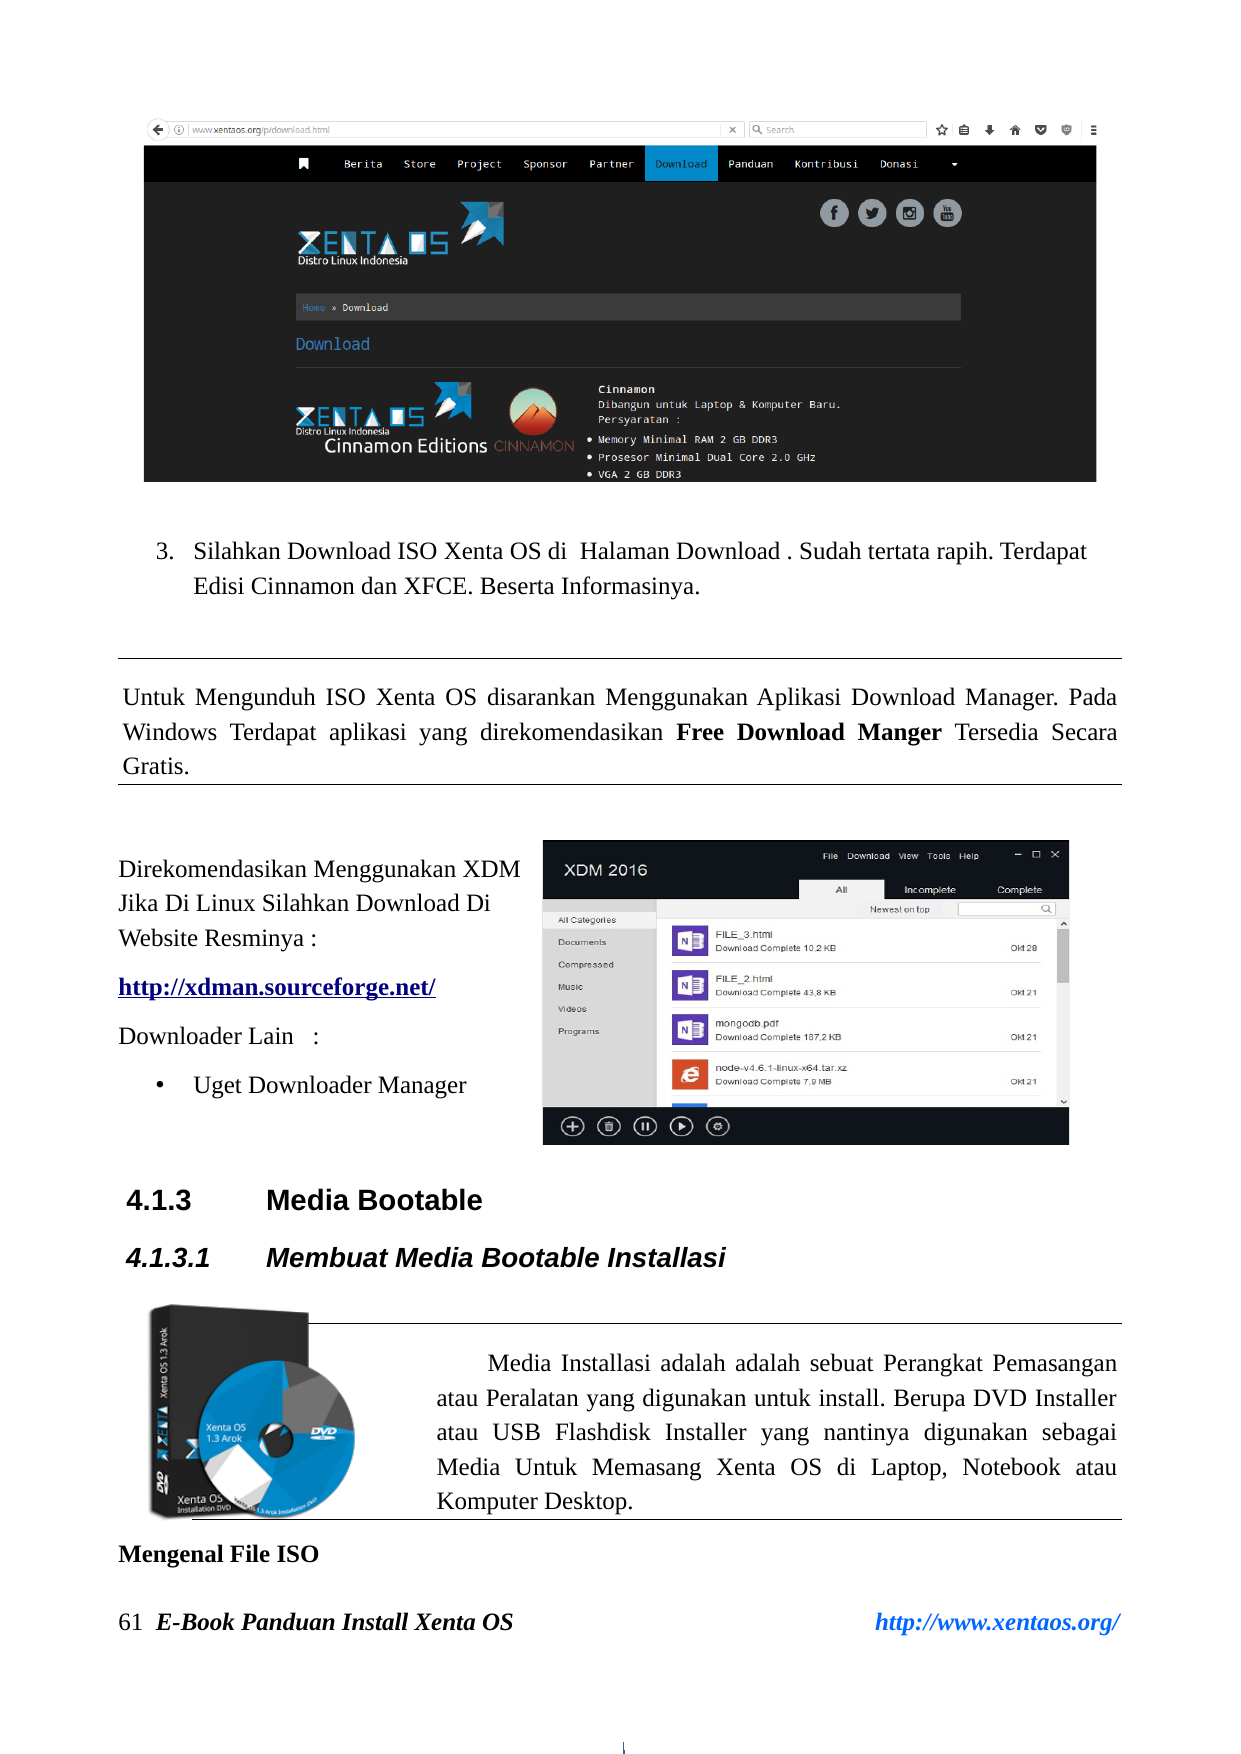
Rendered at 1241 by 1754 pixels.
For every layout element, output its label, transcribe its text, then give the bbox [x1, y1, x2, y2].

text [1070, 1021, 1122, 1050]
subtitle Media Bootable [118, 1183, 1122, 1216]
list Silahkan Download ISO Xenta OS di Halaman Download . Sudah tertata rapih. Terdapat Edisi Cinnamon dan XFCE. Beserta Informasinya. [156, 536, 1122, 600]
picture [143, 118, 1097, 482]
text Media Installasi adalah adalah sebuat Perangkat Pemasangan atau Peralatan yang digunakan untuk install. Berupa DVD Installer atau USB Flashdisk Installer yang nantinya digunakan sebagai Media Untuk Memasang Xenta OS di Laptop, Notebook atau Komputer Desktop. [359, 1344, 1122, 1519]
subtitle Membuat Media Bootable Installasi [118, 1241, 1122, 1273]
list Uget Downloader Manager [156, 1070, 542, 1099]
text Direkomendasikan Menggunakan XDM Jika Di Linux Silahkan Download Di Website Resminya : [118, 854, 542, 952]
text Downloader Lain : [118, 1021, 542, 1050]
text Untuk Mengunduh ISO Xenta OS disarankan Menggunakan Aplikasi Download Manager. Pada Windows Terdapat aplikasi yang direkomendasikan Free Download Manger Tersedia Secara Gratis. [118, 678, 1122, 784]
list [1070, 1070, 1122, 1099]
text http://xdman.sourceforge.net/ [118, 972, 542, 1001]
text [1070, 854, 1122, 952]
picture [542, 840, 1070, 1145]
text Mengenal File ISO [118, 1539, 1122, 1568]
text [1070, 972, 1122, 1001]
picture [142, 1301, 359, 1523]
